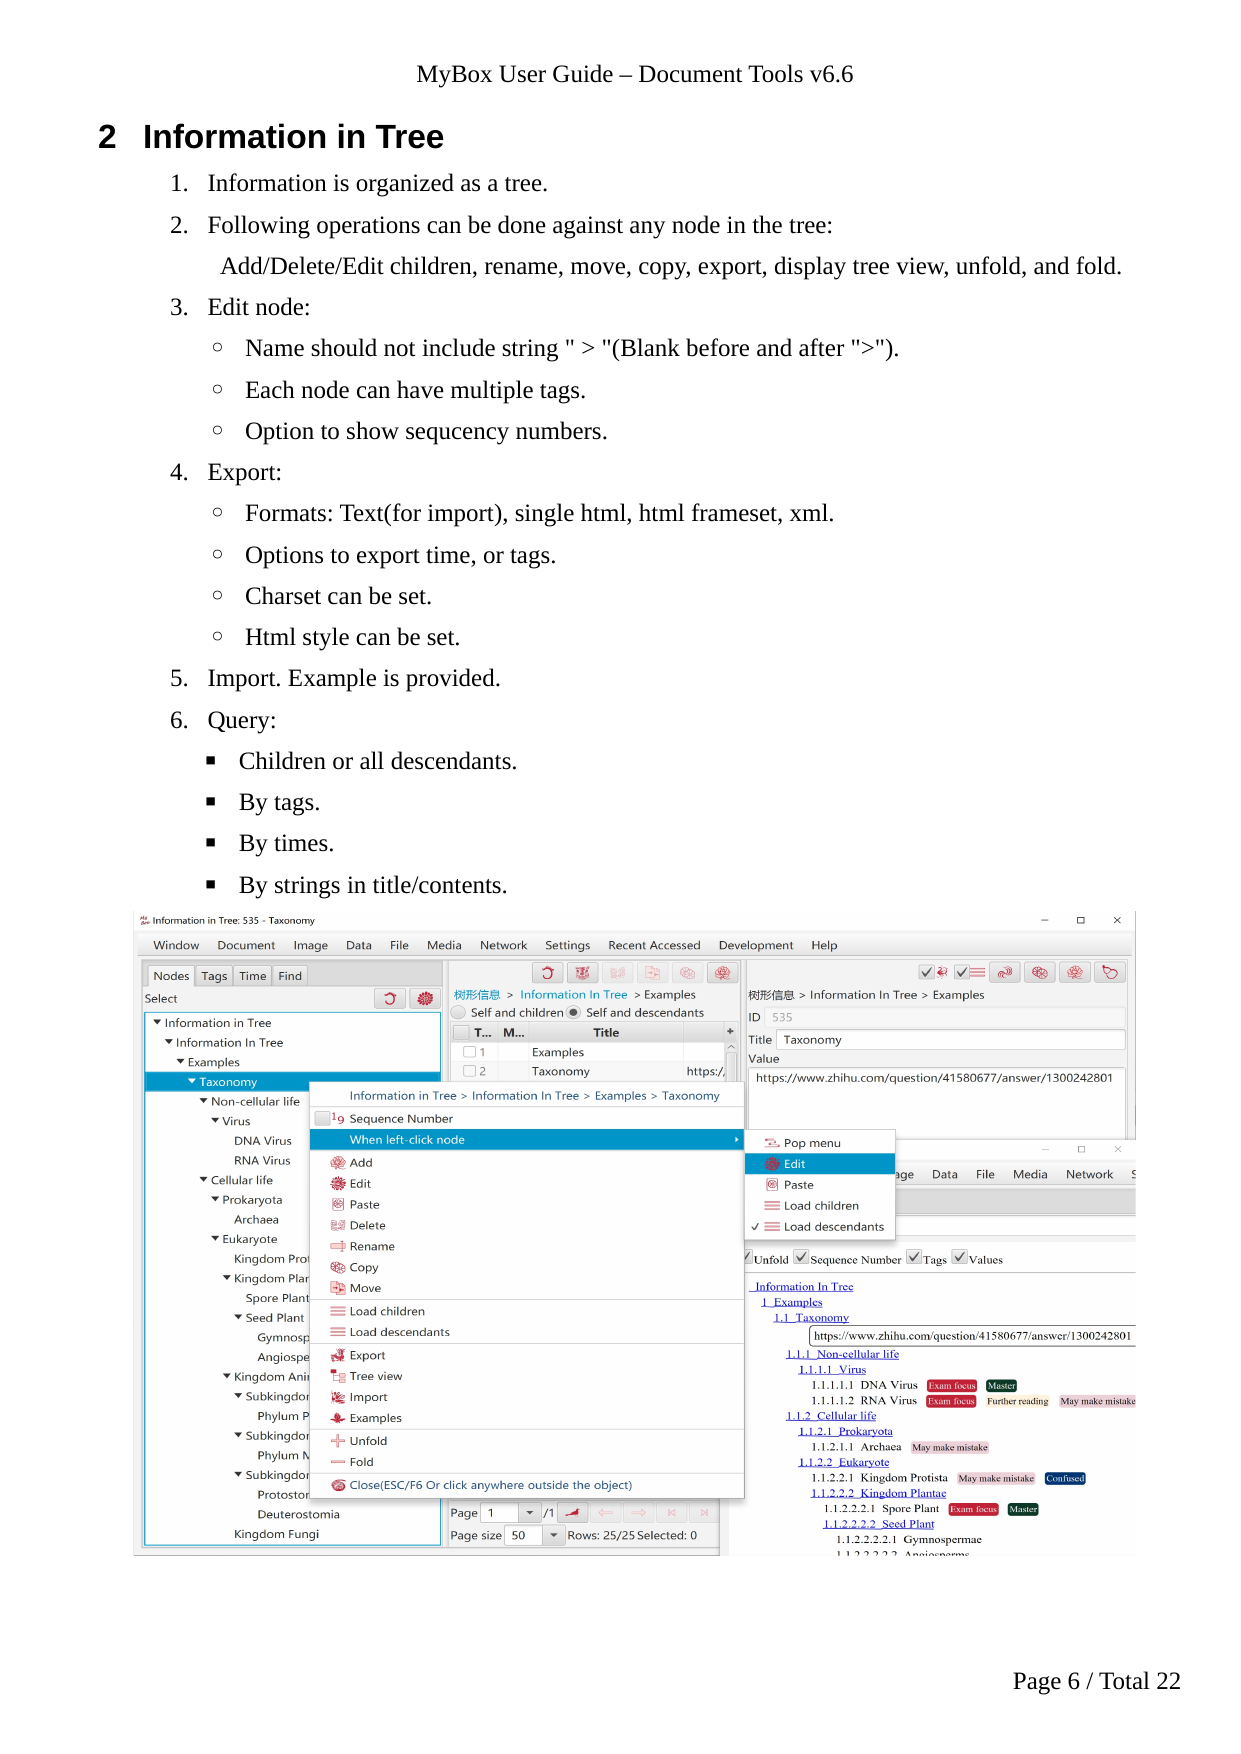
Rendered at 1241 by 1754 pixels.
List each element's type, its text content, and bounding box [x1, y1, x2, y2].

picture [133, 911, 1136, 1556]
list By times. [201, 828, 1181, 857]
text Add/Delete/Edit children, rename, move, copy, export, display tree view, unfold, and fold. [88, 251, 1181, 280]
list Information is organized as a tree. [170, 168, 1181, 197]
list Following operations can be done against any node in the tree: [170, 210, 1181, 238]
list Query: [170, 705, 1181, 733]
list Html style can be set. [207, 622, 1181, 651]
list By strings in title/contents. [201, 870, 1181, 898]
subtitle Information in Tree [88, 117, 1181, 156]
list Edit node: [170, 292, 1181, 321]
list Formats: Text(for import), single html, html frameset, xml. [207, 498, 1181, 527]
list Charset can be set. [207, 581, 1181, 610]
list Name should not include string " > "(Blank before and after ">"). [207, 333, 1181, 362]
list By tags. [201, 787, 1181, 816]
list Children or all descendants. [201, 746, 1181, 775]
list Option to show sequcency numbers. [207, 416, 1181, 445]
list Options to export time, or tags. [207, 540, 1181, 568]
list Each node can have multiple tags. [207, 375, 1181, 403]
list Export: [170, 457, 1181, 486]
list Import. Example is provided. [170, 663, 1181, 692]
